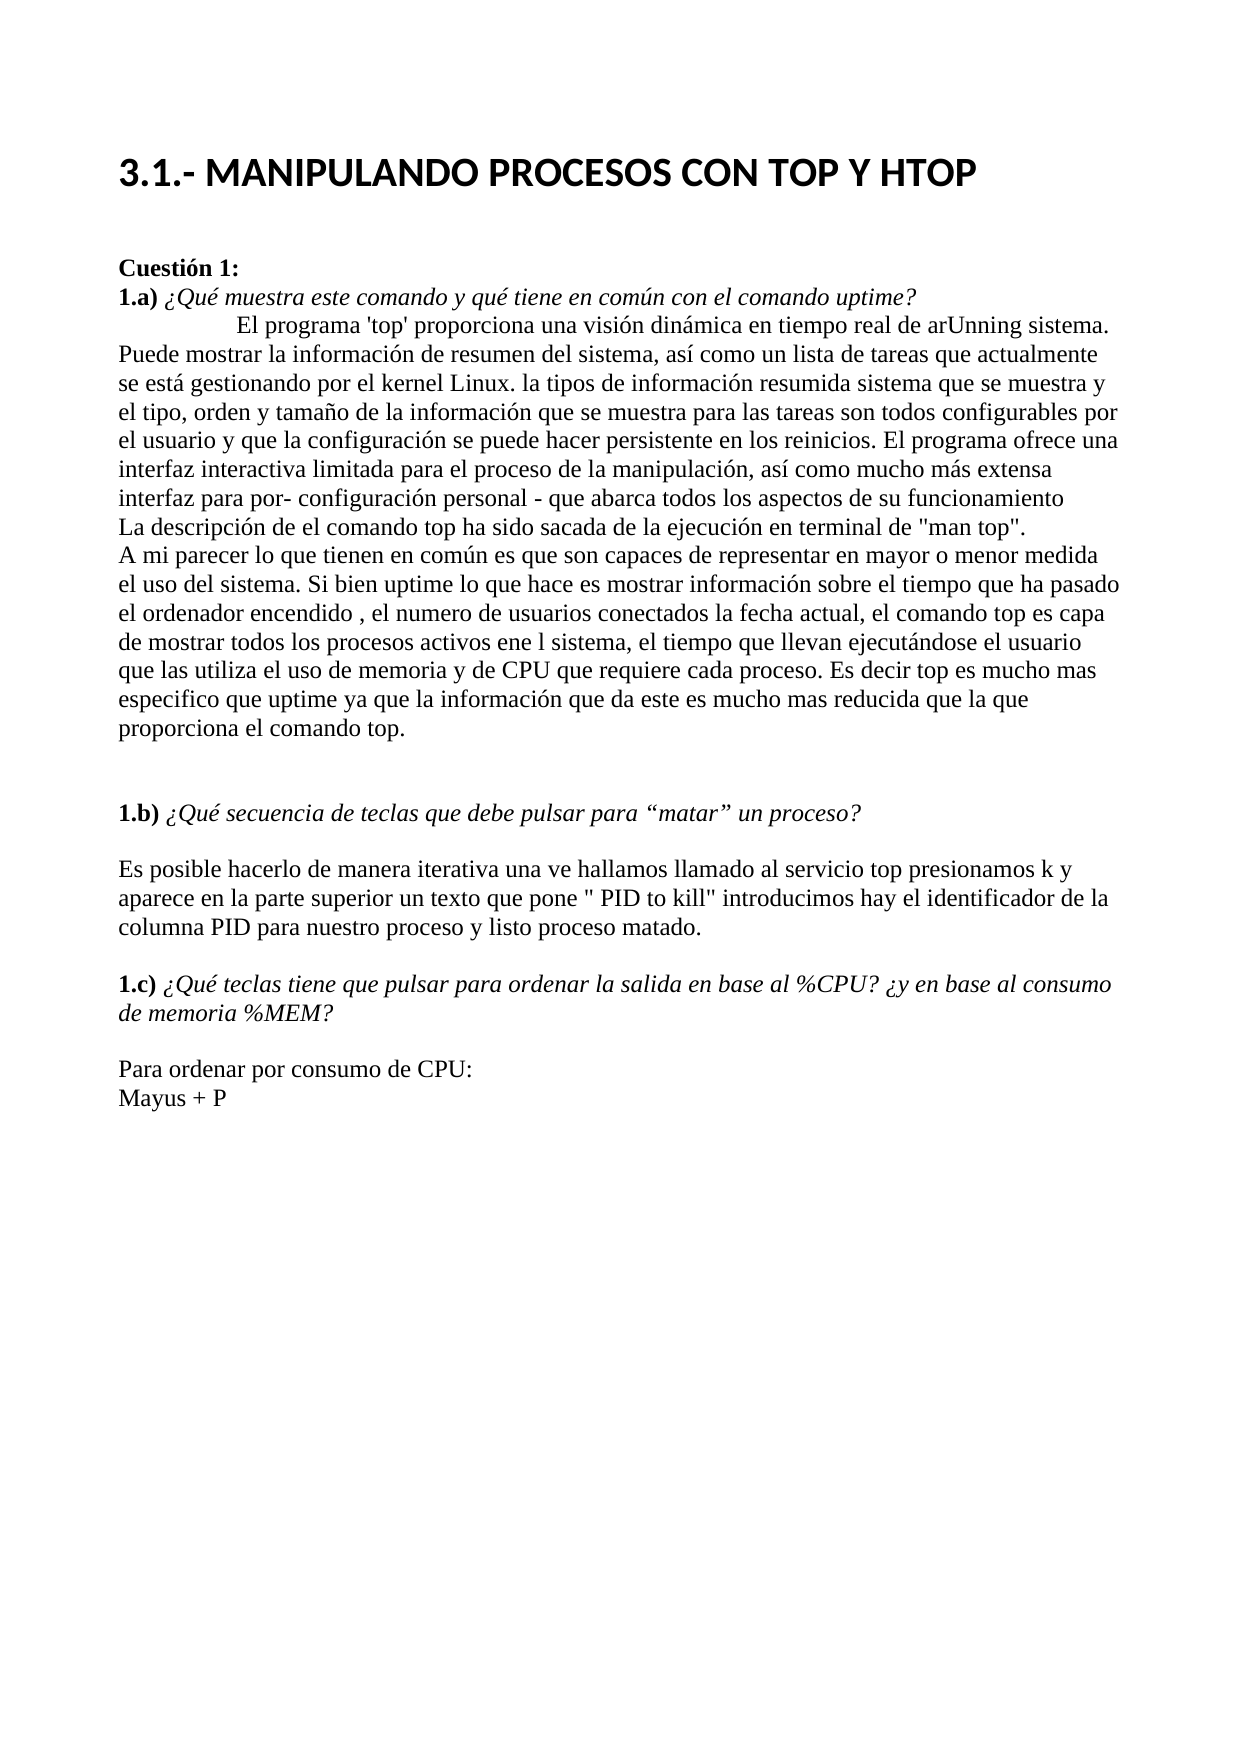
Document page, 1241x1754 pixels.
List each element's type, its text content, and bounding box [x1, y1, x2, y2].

text La descripción de el comando top ha sido sacada de la ejecución en terminal de "man top". [118, 512, 1122, 541]
text El programa 'top' proporciona una visión dinámica en tiempo real de arUnning sistema. Puede mostrar la información de resumen del sistema, así como un lista de tareas que actualmente se está gestionando por el kernel Linux. la tipos de información resumida sistema que se muestra y el tipo, orden y tamaño de la información que se muestra para las tareas son todos configurables por el usuario y que la configuración se puede hacer persistente en los reinicios. El programa ofrece una interfaz interactiva limitada para el proceso de la manipulación, así como mucho más extensa interfaz para por- configuración personal - que abarca todos los aspectos de su funcionamiento [118, 311, 1122, 512]
text 1.c) ¿Qué teclas tiene que pulsar para ordenar la salida en base al %CPU? ¿y en base al consumo de memoria %MEM? [118, 969, 1122, 1026]
text 1.b) ¿Qué secuencia de teclas que debe pulsar para “matar” un proceso? [118, 798, 1122, 827]
text 1.a) ¿Qué muestra este comando y qué tiene en común con el comando uptime? [118, 282, 1122, 311]
text A mi parecer lo que tienen en común es que son capaces de representar en mayor o menor medida el uso del sistema. Si bien uptime lo que hace es mostrar información sobre el tiempo que ha pasado el ordenador encendido , el numero de usuarios conectados la fecha actual, el comando top es capa de mostrar todos los procesos activos ene l sistema, el tiempo que llevan ejecutándose el usuario que las utiliza el uso de memoria y de CPU que requiere cada proceso. Es decir top es mucho mas especifico que uptime ya que la información que da este es mucho mas reducida que la que proporciona el comando top. [118, 541, 1122, 742]
text Cuestión 1: [118, 253, 1122, 282]
text Es posible hacerlo de manera iterativa una ve hallamos llamado al servicio top presionamos k y aparece en la parte superior un texto que pone " PID to kill" introducimos hay el identificador de la columna PID para nuestro proceso y listo proceso matado. [118, 854, 1122, 941]
text Mayus + P [118, 1083, 1122, 1112]
text Para ordenar por consumo de CPU: [118, 1054, 1122, 1083]
text 3.1.- MANIPULANDO PROCESOS CON TOP Y HTOP [118, 146, 1122, 197]
